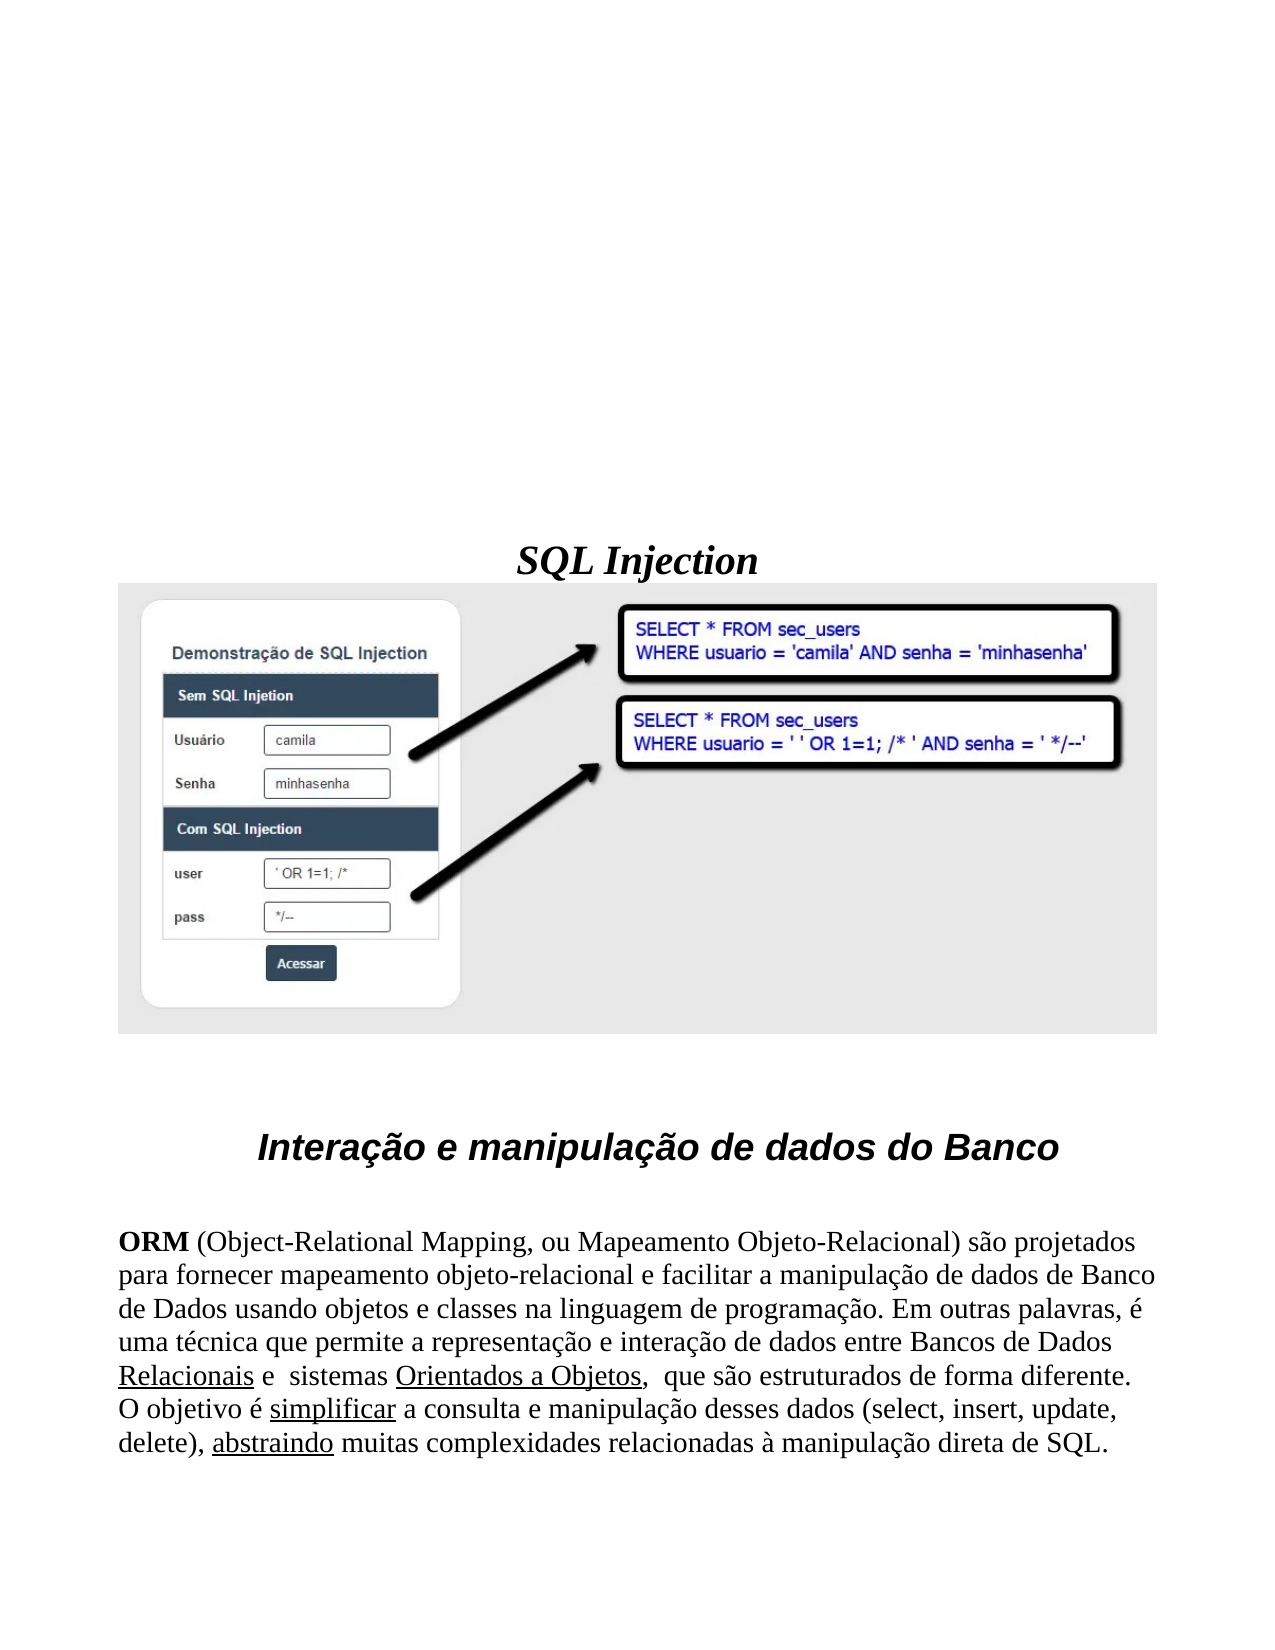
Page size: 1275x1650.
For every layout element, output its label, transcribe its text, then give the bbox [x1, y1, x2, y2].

subtitle Interação e manipulação de dados do Banco [118, 1124, 1157, 1168]
text ORM (Object-Relational Mapping, ou Mapeamento Objeto-Relacional) são projetados para fornecer mapeamento objeto-relacional e facilitar a manipulação de dados de Banco de Dados usando objetos e classes na linguagem de programação. Em outras palavras, é uma técnica que permite a representação e interação de dados entre Bancos de Dados Relacionais e sistemas Orientados a Objetos, que são estruturados de forma diferente. O objetivo é simplificar a consulta e manipulação desses dados (select, insert, update, delete), abstraindo muitas complexidades relacionadas à manipulação direta de SQL. [118, 1224, 1157, 1458]
text SQL Injection [118, 536, 1157, 583]
picture [118, 583, 1157, 1034]
